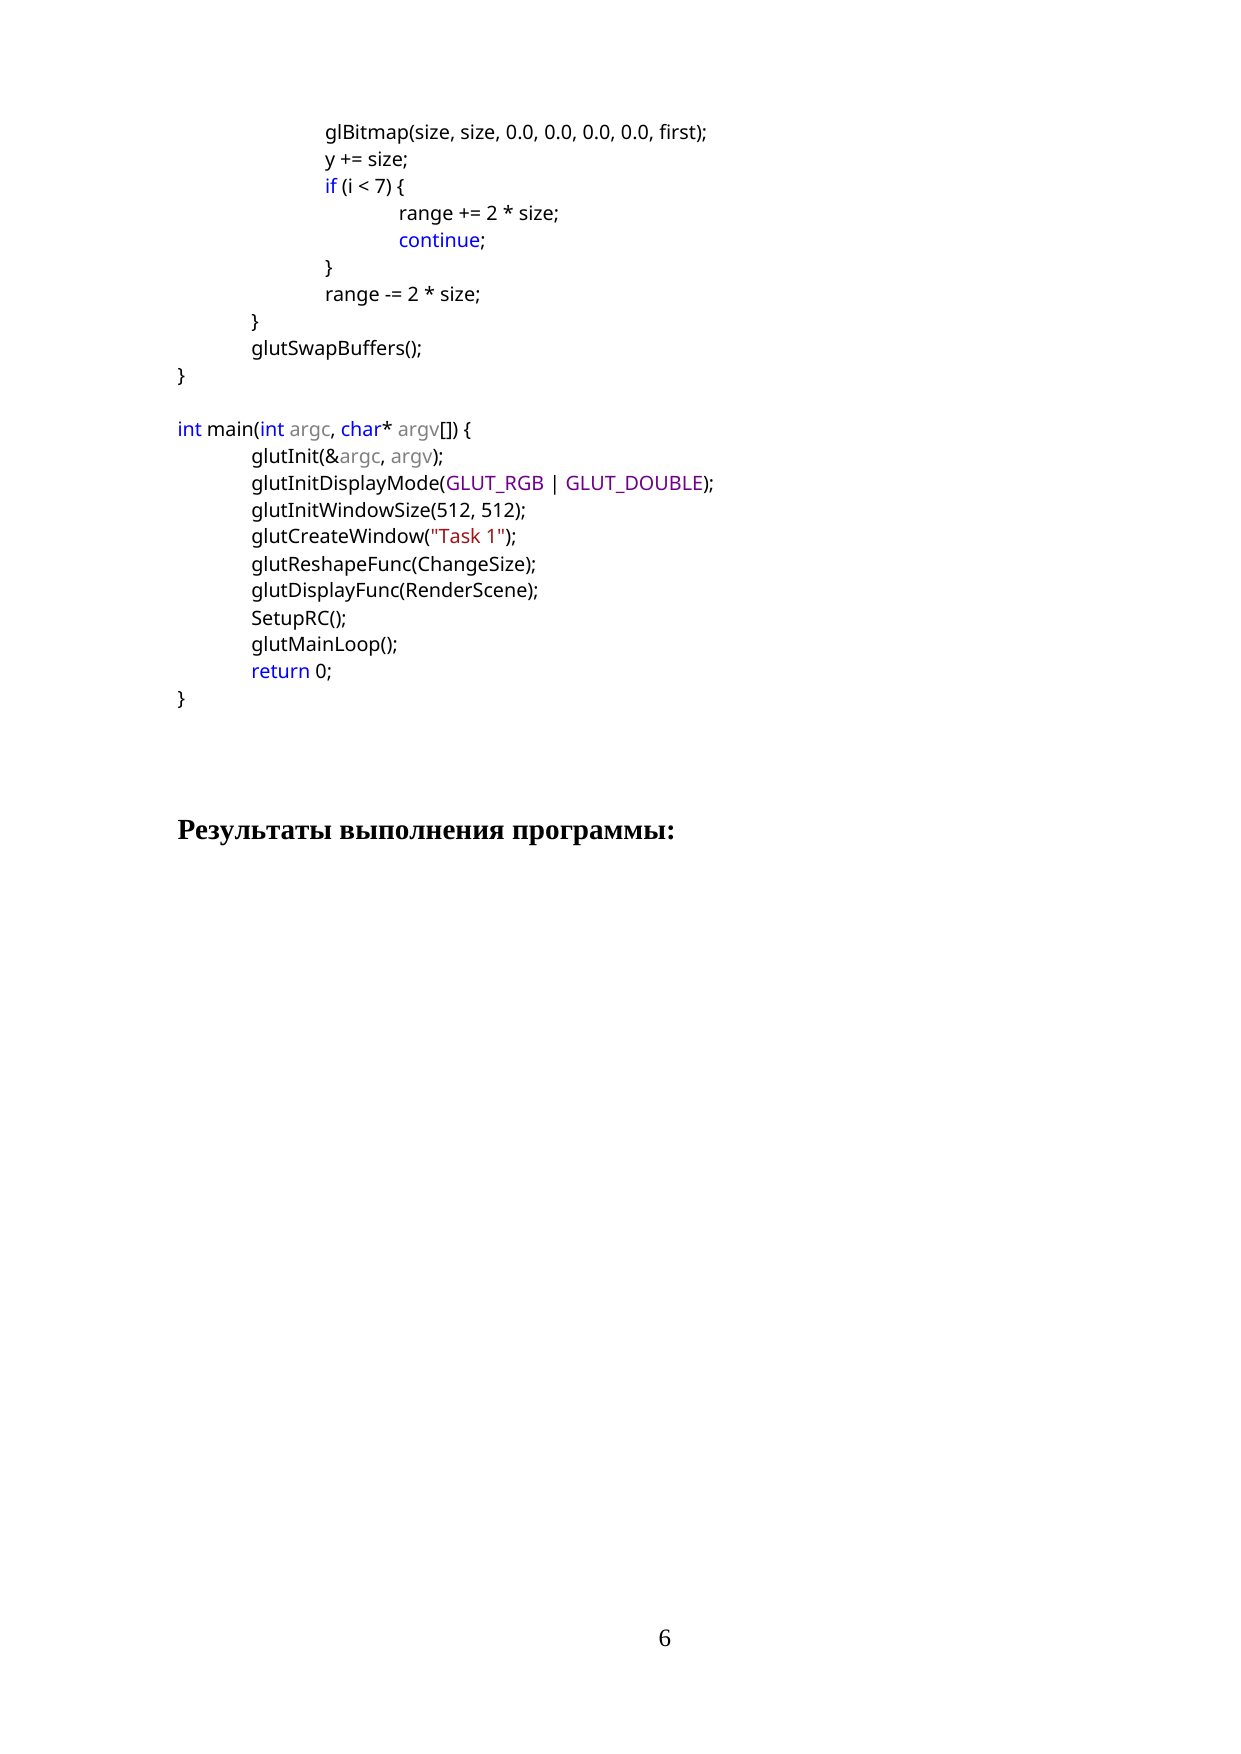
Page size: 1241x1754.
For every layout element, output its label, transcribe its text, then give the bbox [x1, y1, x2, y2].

text glutSwapBuffers(); [177, 334, 1152, 361]
text range += 2 * size; [177, 199, 1152, 226]
text return 0; [177, 658, 1152, 685]
text } [177, 685, 1152, 712]
text if (i < 7) { [177, 172, 1152, 199]
text Результаты выполнения программы: [177, 812, 1152, 846]
text } [177, 361, 1152, 388]
text int main(int argc, char* argv[]) { [177, 415, 1152, 442]
text glutReshapeFunc(ChangeSize); [177, 550, 1152, 577]
text glutDisplayFunc(RenderScene); [177, 577, 1152, 604]
text } [177, 253, 1152, 280]
text glBitmap(size, size, 0.0, 0.0, 0.0, 0.0, first); [177, 118, 1152, 145]
text } [177, 307, 1152, 334]
text glutInitDisplayMode(GLUT_RGB | GLUT_DOUBLE); [177, 469, 1152, 496]
text y += size; [177, 145, 1152, 172]
text continue; [177, 226, 1152, 253]
text SetupRC(); [177, 604, 1152, 631]
text glutMainLoop(); [177, 631, 1152, 658]
text range -= 2 * size; [177, 280, 1152, 307]
text glutInit(&argc, argv); [177, 442, 1152, 469]
text glutCreateWindow("Task 1"); [177, 523, 1152, 550]
text glutInitWindowSize(512, 512); [177, 496, 1152, 523]
